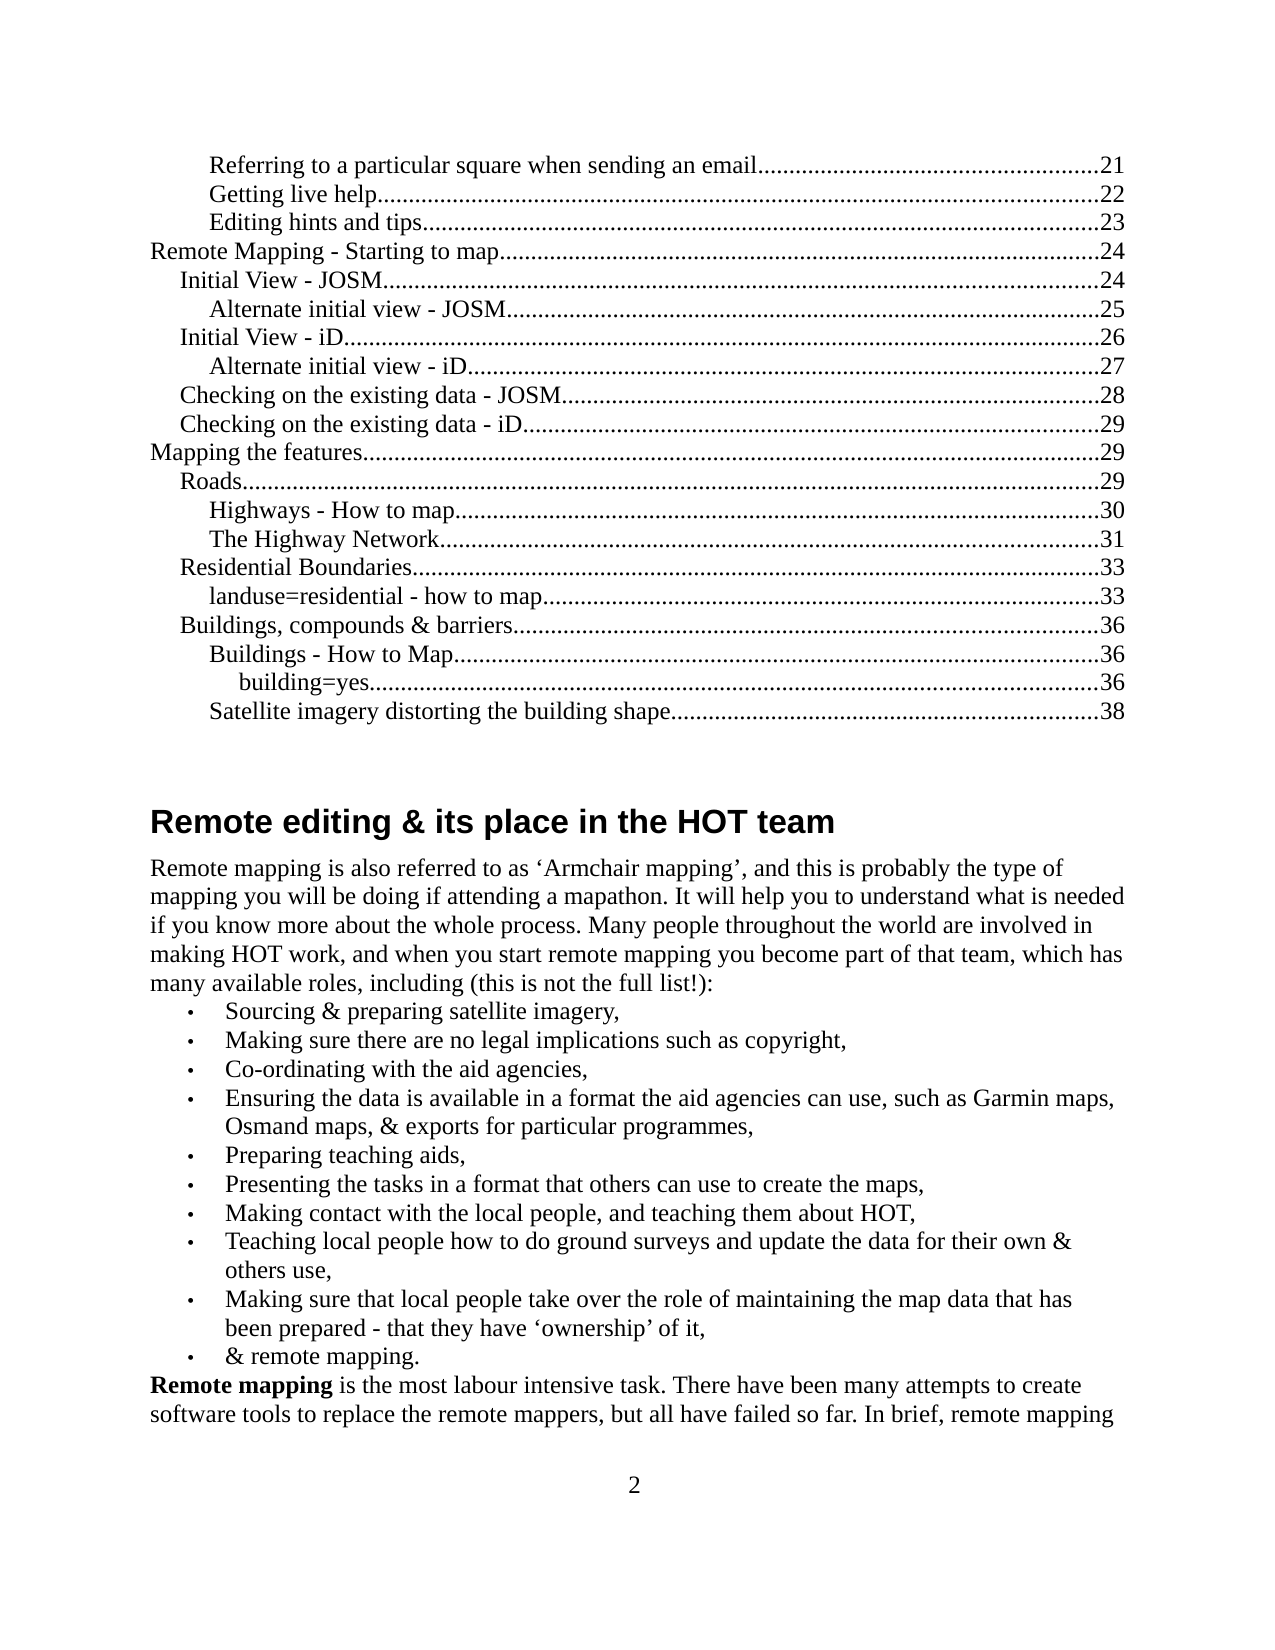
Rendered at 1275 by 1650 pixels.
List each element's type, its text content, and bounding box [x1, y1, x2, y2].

text landuse=residential - how to map 33 [209, 581, 1125, 610]
text Remote mapping is also referred to as ‘Armchair mapping’, and this is probably the type of mapping you will be doing if attending a mapathon. It will help you to understand what is needed if you know more about the whole process. Many people throughout the world are involved in making HOT work, and when you start remote mapping you become part of that team, which has many available roles, including (this is not the full list!): [150, 853, 1125, 996]
text Getting live help 22 [209, 179, 1125, 207]
text Remote Mapping - Starting to map 24 [150, 236, 1125, 265]
text Checking on the existing data - iD 29 [179, 409, 1125, 437]
text The Highway Network 31 [209, 524, 1125, 552]
list Ensuring the data is available in a format the aid agencies can use, such as Garmin maps, Osmand maps, & exports for particular programmes, [187, 1083, 1125, 1140]
text Roads 29 [179, 466, 1125, 495]
list & remote mapping. [187, 1341, 1125, 1370]
list Teaching local people how to do ground surveys and update the data for their own & others use, [187, 1226, 1125, 1284]
text Buildings - How to Map 36 [209, 639, 1125, 667]
list Preparing teaching aids, [187, 1140, 1125, 1169]
list Presenting the tasks in a format that others can use to create the maps, [187, 1169, 1125, 1198]
text Highways - How to map 30 [209, 495, 1125, 524]
list Making sure that local people take over the role of maintaining the map data that has been prepared - that they have ‘ownership’ of it, [187, 1284, 1125, 1341]
text Mapping the features 29 [150, 437, 1125, 466]
list Co-ordinating with the aid agencies, [187, 1054, 1125, 1083]
text Initial View - JOSM 24 [179, 265, 1125, 294]
text Alternate initial view - JOSM 25 [209, 294, 1125, 322]
text Alternate initial view - iD 27 [209, 351, 1125, 380]
text building=yes 36 [238, 667, 1125, 696]
text Remote mapping is the most labour intensive task. There have been many attempts to create software tools to replace the remote mappers, but all have failed so far. In brief, remote mapping [150, 1370, 1125, 1428]
list Making sure there are no legal implications such as copyright, [187, 1025, 1125, 1054]
text Checking on the existing data - JOSM 28 [179, 380, 1125, 409]
text Satellite imagery distorting the building shape. 38 [209, 696, 1125, 725]
text Referring to a particular square when sending an email 21 [209, 150, 1125, 179]
list Sourcing & preparing satellite imagery, [187, 996, 1125, 1025]
list Making contact with the local people, and teaching them about HOT, [187, 1198, 1125, 1226]
text Initial View - iD 26 [179, 322, 1125, 351]
subtitle Remote editing & its place in the HOT team [150, 801, 1125, 840]
text Buildings, compounds & barriers 36 [179, 610, 1125, 639]
text Editing hints and tips 23 [209, 207, 1125, 236]
text Residential Boundaries 33 [179, 552, 1125, 581]
